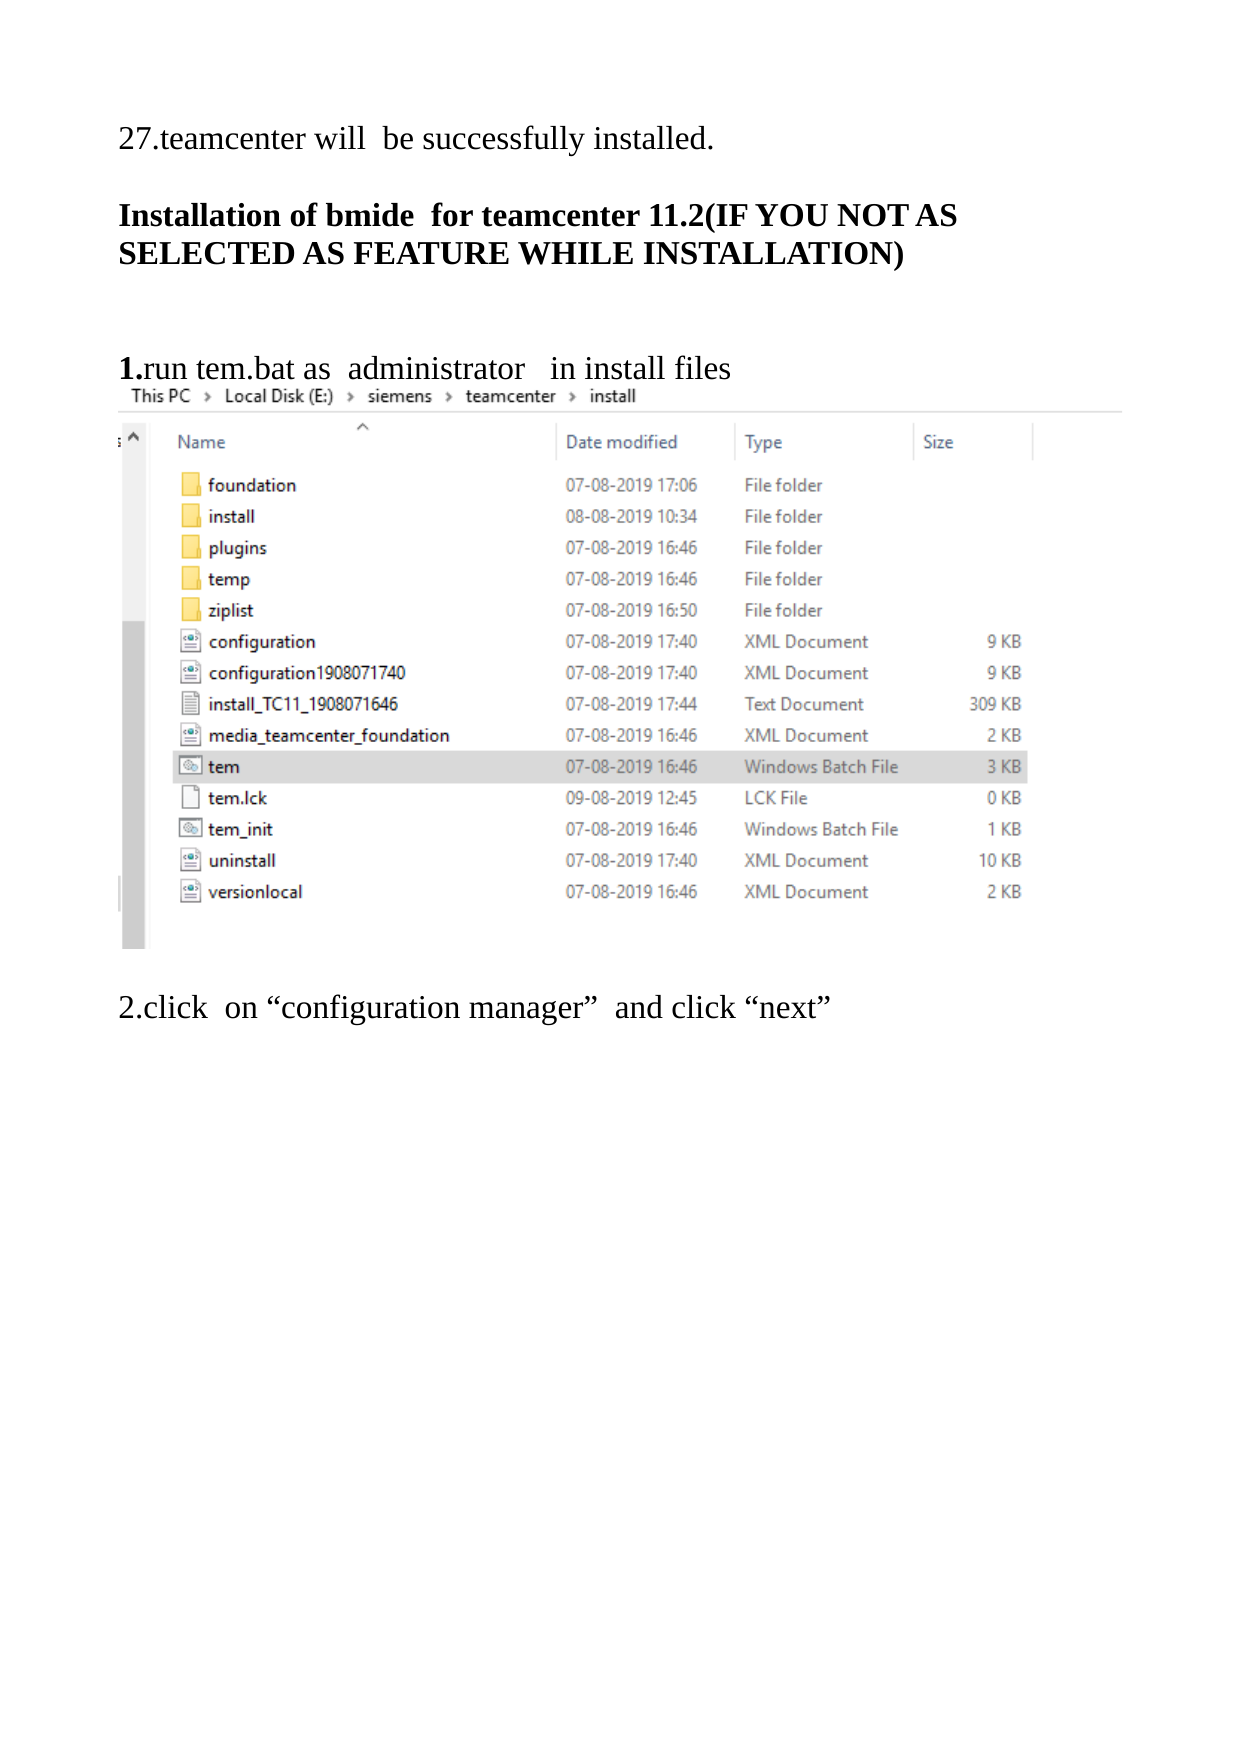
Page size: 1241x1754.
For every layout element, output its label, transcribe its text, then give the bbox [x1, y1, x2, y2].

text 2.click on “configuration manager” and click “next” [118, 987, 1122, 1025]
picture [118, 386, 1123, 949]
text Installation of bmide for teamcenter 11.2(IF YOU NOT AS SELECTED AS FEATURE WHILE INSTALLATION) [118, 195, 1122, 271]
text 1.run tem.bat as administrator in install files [118, 348, 1122, 386]
text 27.teamcenter will be successfully installed. [118, 118, 1122, 156]
